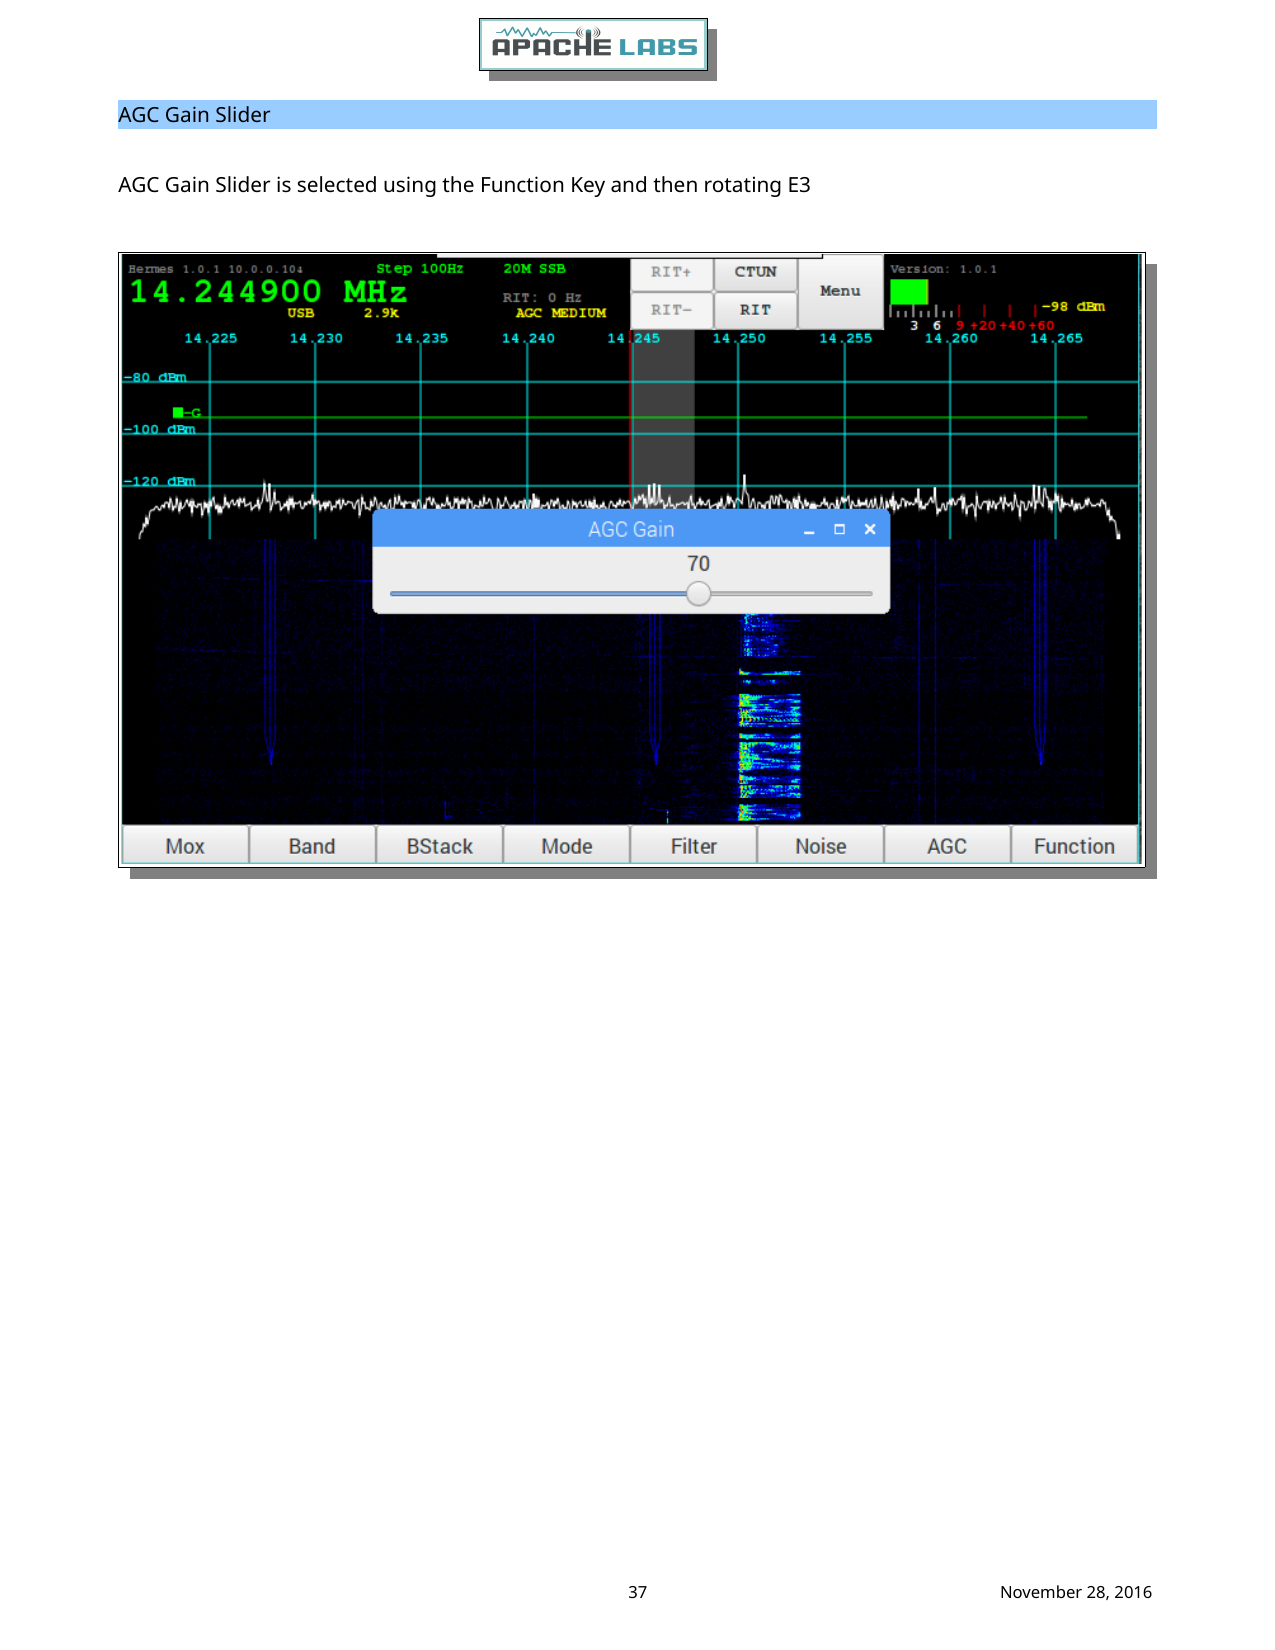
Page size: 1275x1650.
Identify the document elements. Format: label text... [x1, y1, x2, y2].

text AGC Gain Slider is selected using the Function Key and then rotating E3 [118, 170, 1157, 198]
subtitle AGC Gain Slider [118, 100, 1157, 129]
picture [121, 254, 1142, 864]
picture [482, 21, 704, 68]
